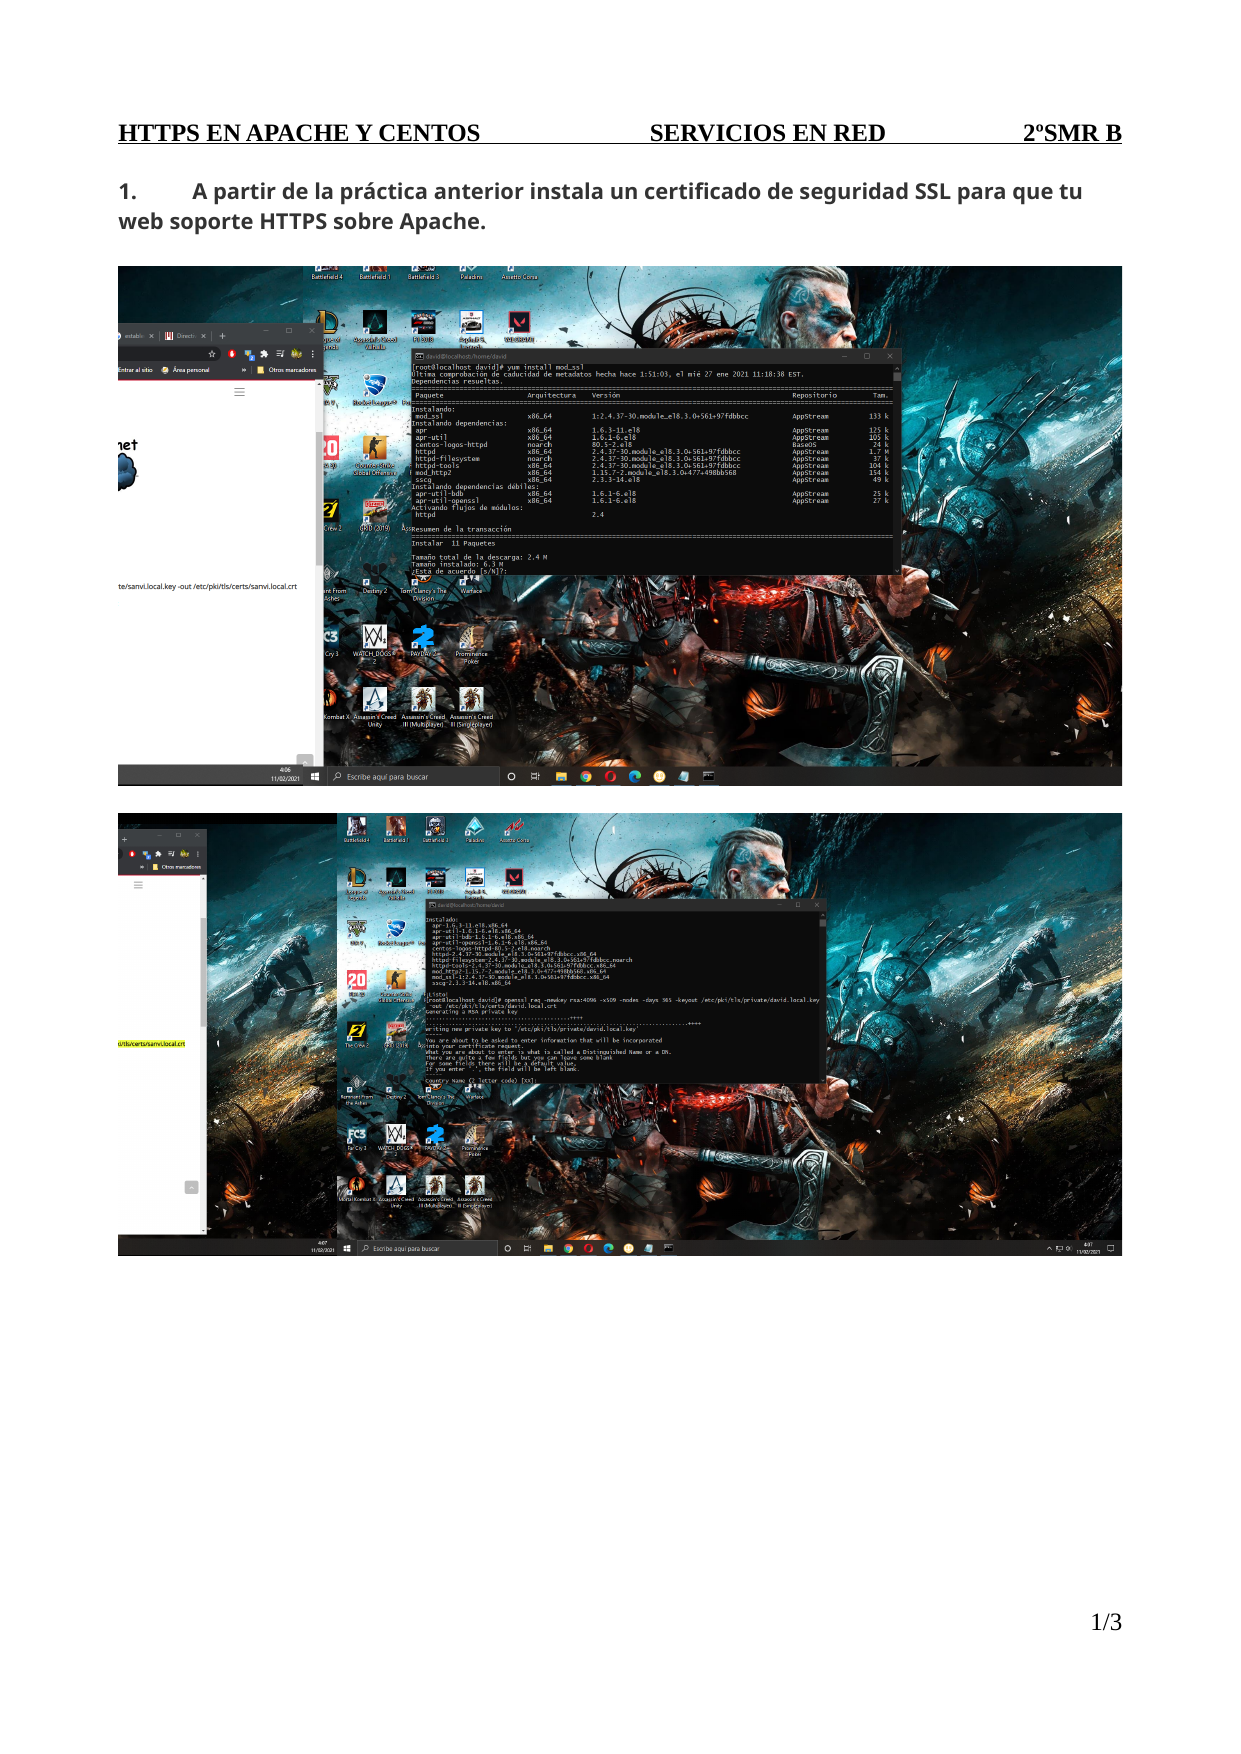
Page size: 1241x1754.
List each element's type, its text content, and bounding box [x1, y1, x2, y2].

text 1. A partir de la práctica anterior instala un certificado de seguridad SSL para que tu web soporte HTTPS sobre Apache. [118, 176, 1122, 236]
picture [118, 266, 1123, 786]
picture [118, 813, 1123, 1256]
